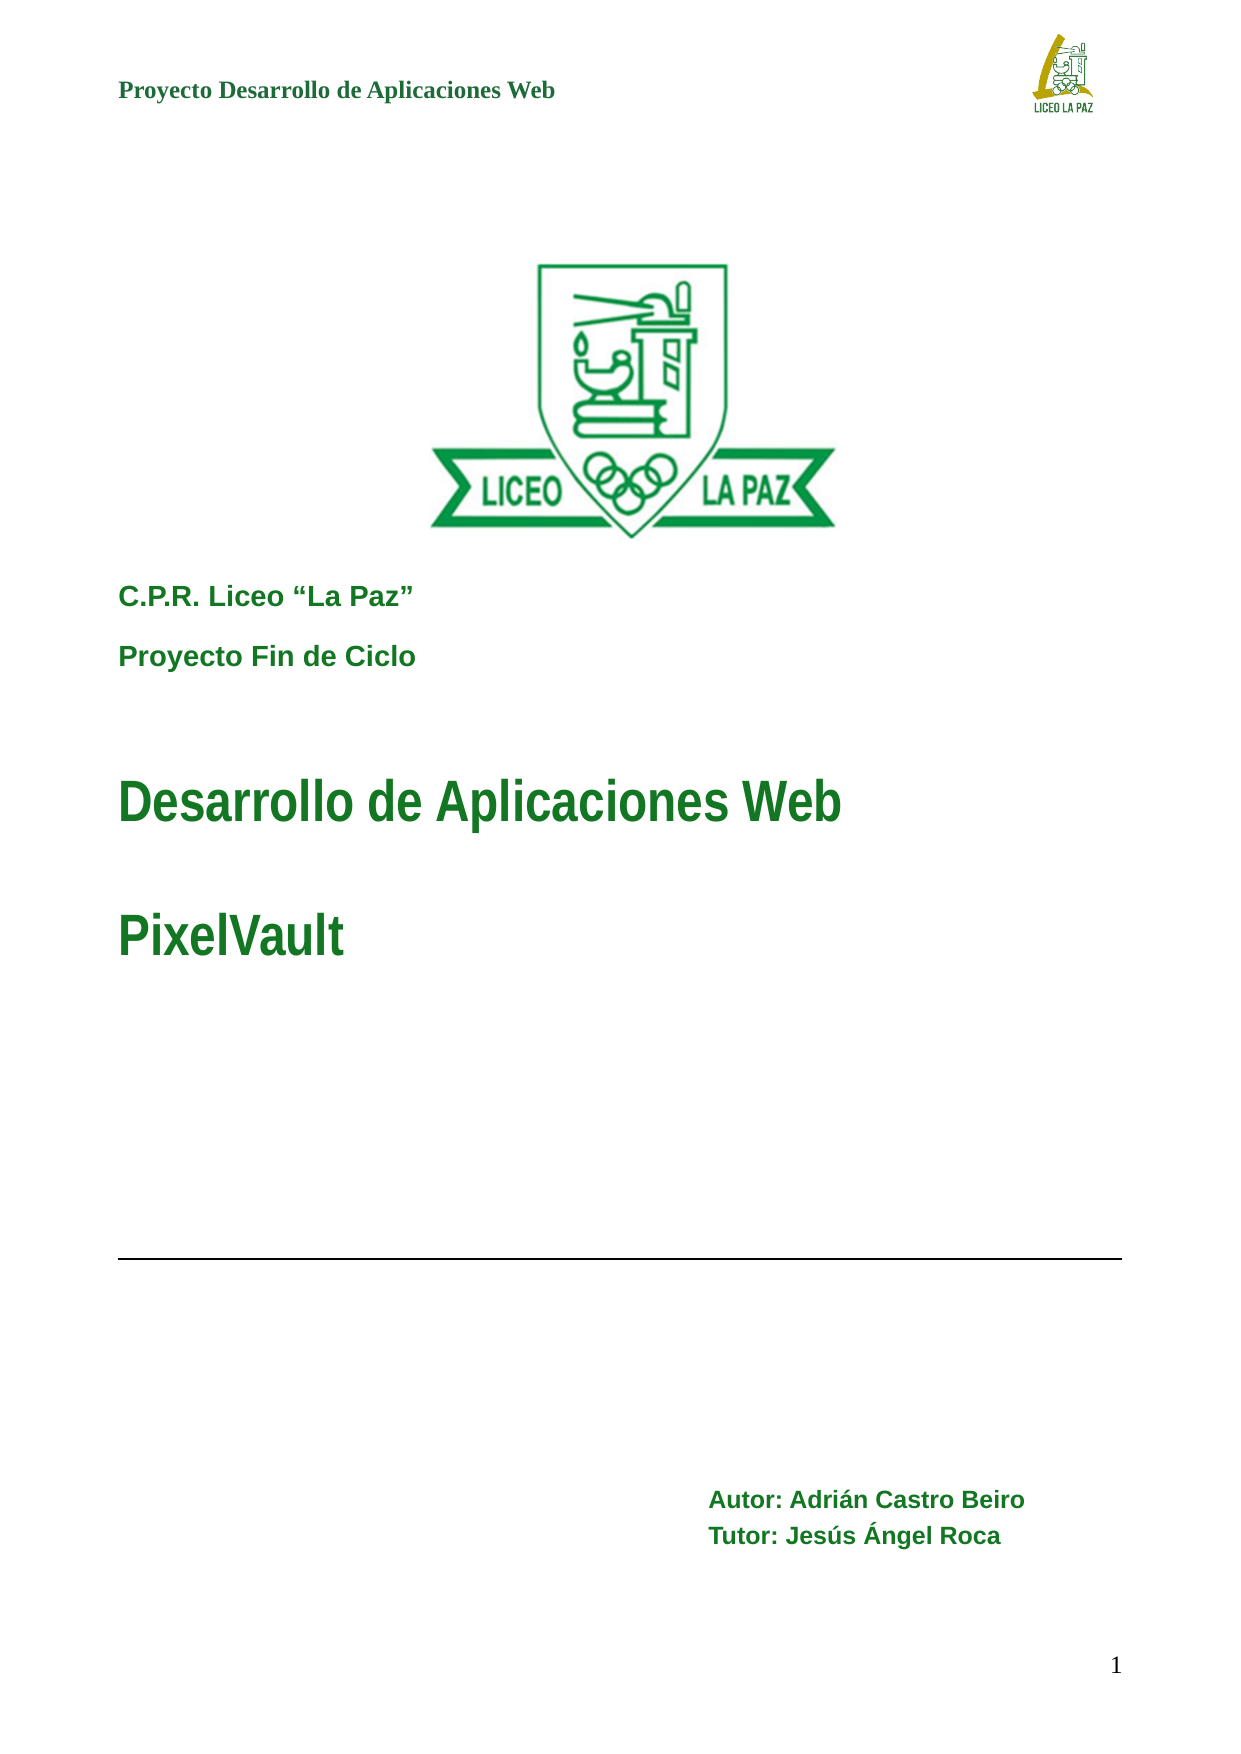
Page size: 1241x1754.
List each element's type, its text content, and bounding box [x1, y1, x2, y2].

text Autor: Adrián Castro Beiro Tutor: Jesús Ángel Roca [118, 1481, 1122, 1550]
title PixelVault [118, 901, 1122, 968]
title Desarrollo de Aplicaciones Web [118, 767, 1122, 834]
text Proyecto Fin de Ciclo [118, 639, 1122, 673]
picture [428, 260, 838, 544]
picture [1025, 26, 1100, 121]
text C.P.R. Liceo “La Paz” [118, 579, 1122, 612]
